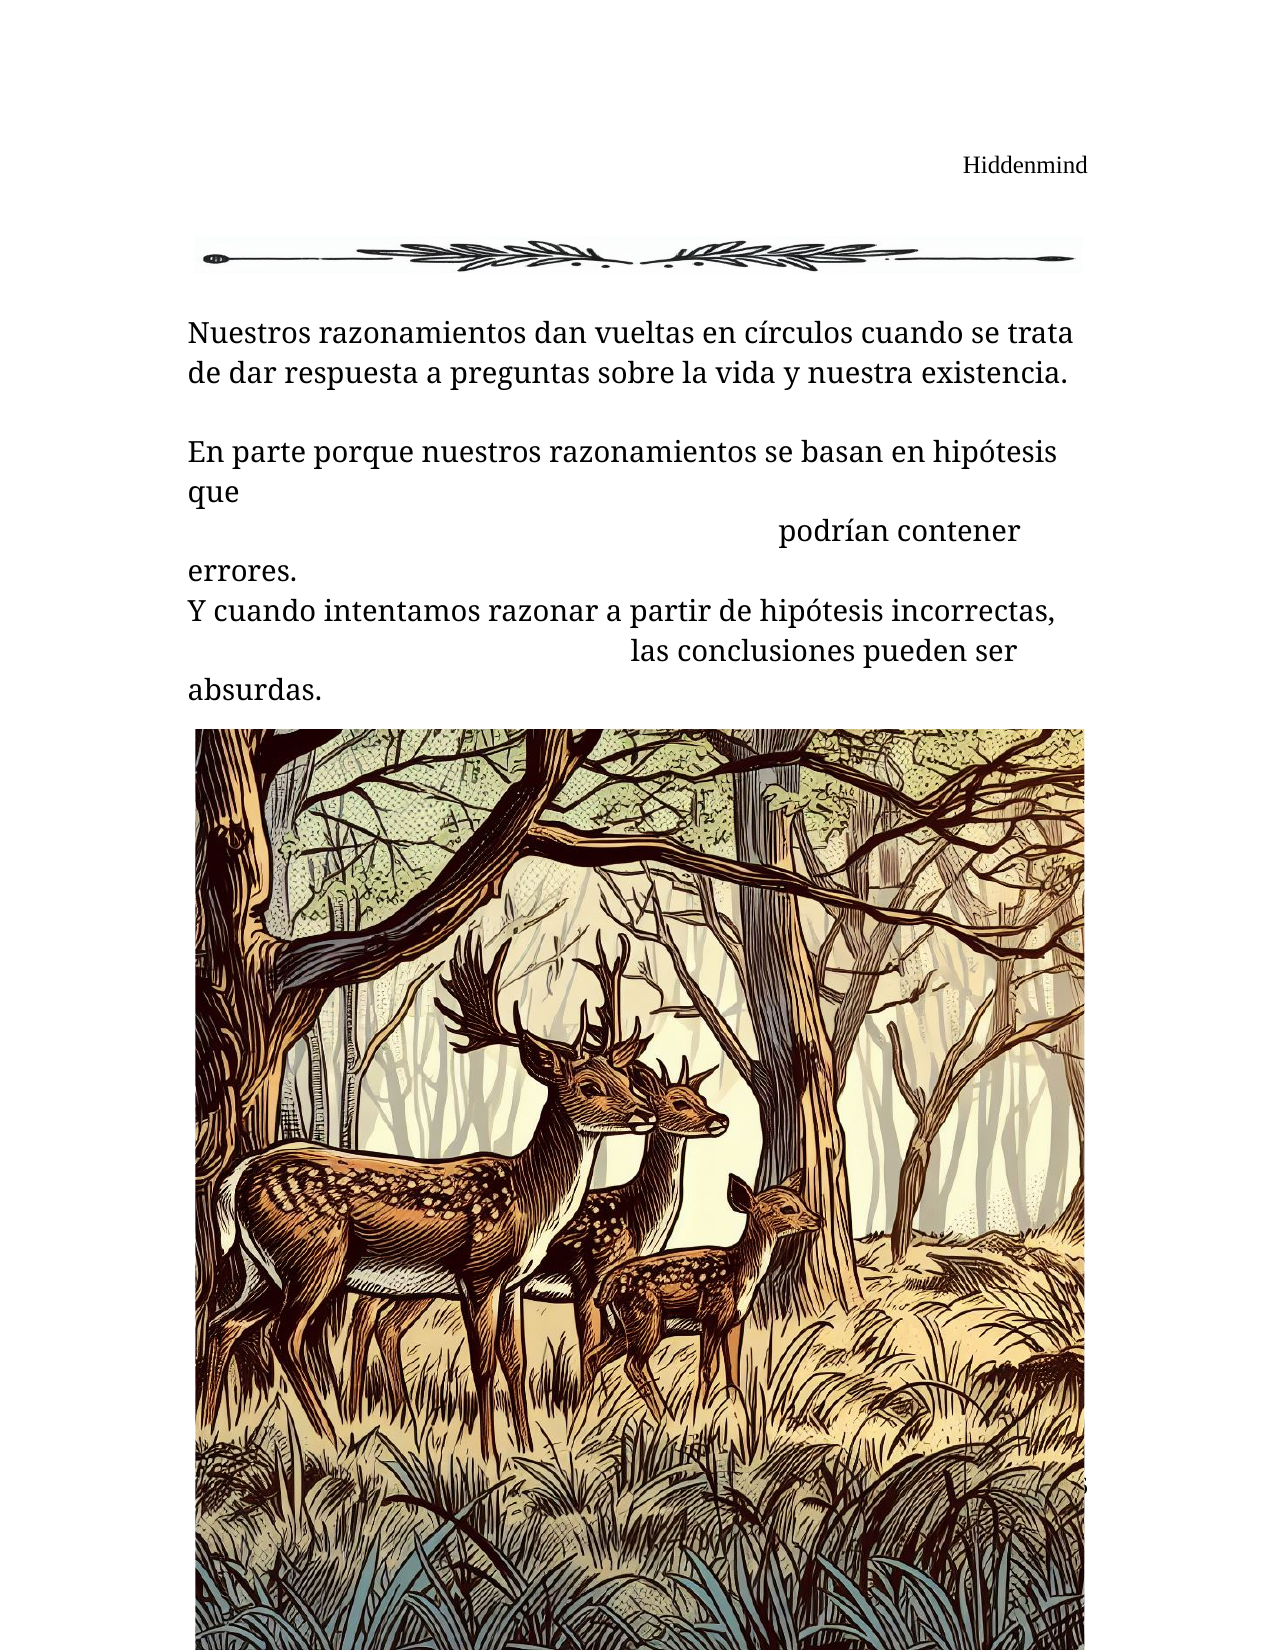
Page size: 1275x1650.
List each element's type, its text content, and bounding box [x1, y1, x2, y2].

text podrían contener errores. [187, 511, 1087, 590]
text Nuestros razonamientos dan vueltas en círculos cuando se trata de dar respuesta a preguntas sobre la vida y nuestra existencia. [187, 312, 1087, 392]
text En parte porque nuestros razonamientos se basan en hipótesis que [187, 431, 1087, 511]
text Y cuando intentamos razonar a partir de hipótesis incorrectas, [187, 590, 1087, 630]
picture [193, 236, 1083, 273]
text las conclusiones pueden ser absurdas. [187, 630, 1087, 709]
picture [195, 729, 1085, 1650]
